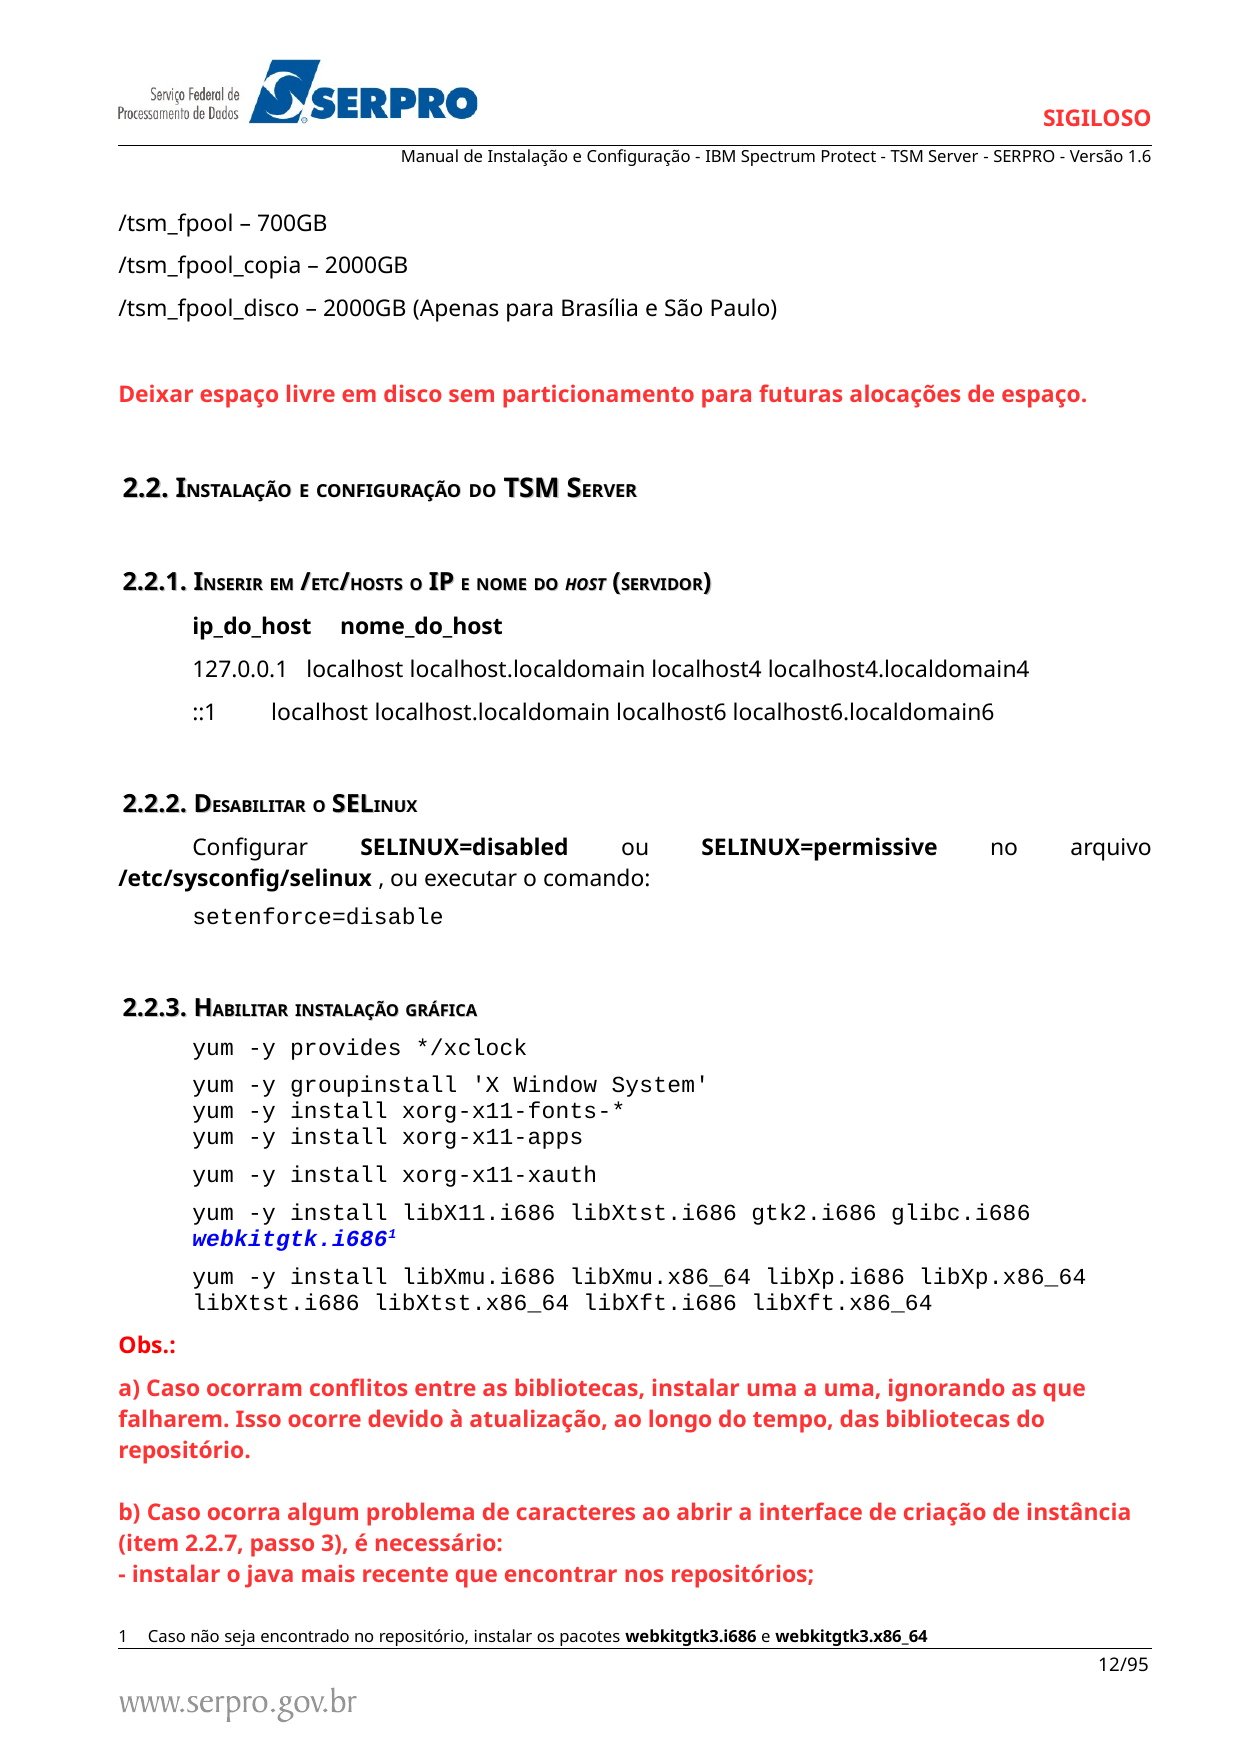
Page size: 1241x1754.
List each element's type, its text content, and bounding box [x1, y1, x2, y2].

subtitle Habilitar instalação gráfica [118, 990, 1152, 1024]
text Caso não seja encontrado no repositório, instalar os pacotes webkitgtk3.i686 e webkitgtk3.x86_64 [118, 1625, 1152, 1648]
text yum -y provides */xclock [192, 1036, 1152, 1062]
text yum -y groupinstall 'X Window System' yum -y install xorg-x11-fonts-* yum -y install xorg-x11-apps [192, 1074, 1152, 1152]
text Deixar espaço livre em disco sem particionamento para futuras alocações de espaço. [118, 378, 1152, 409]
text Configurar SELINUX=disabled ou SELINUX=permissive no arquivo /etc/sysconfig/selinux , ou executar o comando: [118, 831, 1152, 893]
picture [118, 59, 478, 124]
text yum -y install libXmu.i686 libXmu.x86_64 libXp.i686 libXp.x86_64 libXtst.i686 libXtst.x86_64 libXft.i686 libXft.x86_64 [192, 1265, 1152, 1317]
text 127.0.0.1 localhost localhost.localdomain localhost4 localhost4.localdomain4 [192, 653, 1152, 684]
subtitle Desabilitar o SELinux [118, 786, 1152, 819]
text yum -y install libX11.i686 libXtst.i686 gtk2.i686 glibc.i686 webkitgtk.i686 [192, 1201, 1152, 1253]
subtitle Instalação e configuração do TSM Server [118, 468, 1152, 505]
text yum -y install xorg-x11-xauth [192, 1164, 1152, 1190]
text Obs.: [118, 1329, 1152, 1360]
text a) Caso ocorram conflitos entre as bibliotecas, instalar uma a uma, ignorando as que falharem. Isso ocorre devido à atualização, ao longo do tempo, das bibliotecas do repositório. b) Caso ocorra algum problema de caracteres ao abrir a interface de criação de instância (item 2.2.7, passo 3), é necessário: - instalar o java mais recente que encontrar nos repositórios; [118, 1372, 1152, 1589]
text ::1 localhost localhost.localdomain localhost6 localhost6.localdomain6 [192, 695, 1152, 726]
subtitle Inserir em /etc/hosts o IP e nome do host (servidor) [118, 564, 1152, 598]
text /tsm_fpool – 700GB [118, 207, 1152, 238]
text /tsm_fpool_copia – 2000GB [118, 249, 1152, 281]
text setenforce=disable [118, 905, 1152, 931]
text ip_do_host nome_do_host [192, 610, 1152, 641]
text /tsm_fpool_disco – 2000GB (Apenas para Brasília e São Paulo) [118, 292, 1152, 323]
